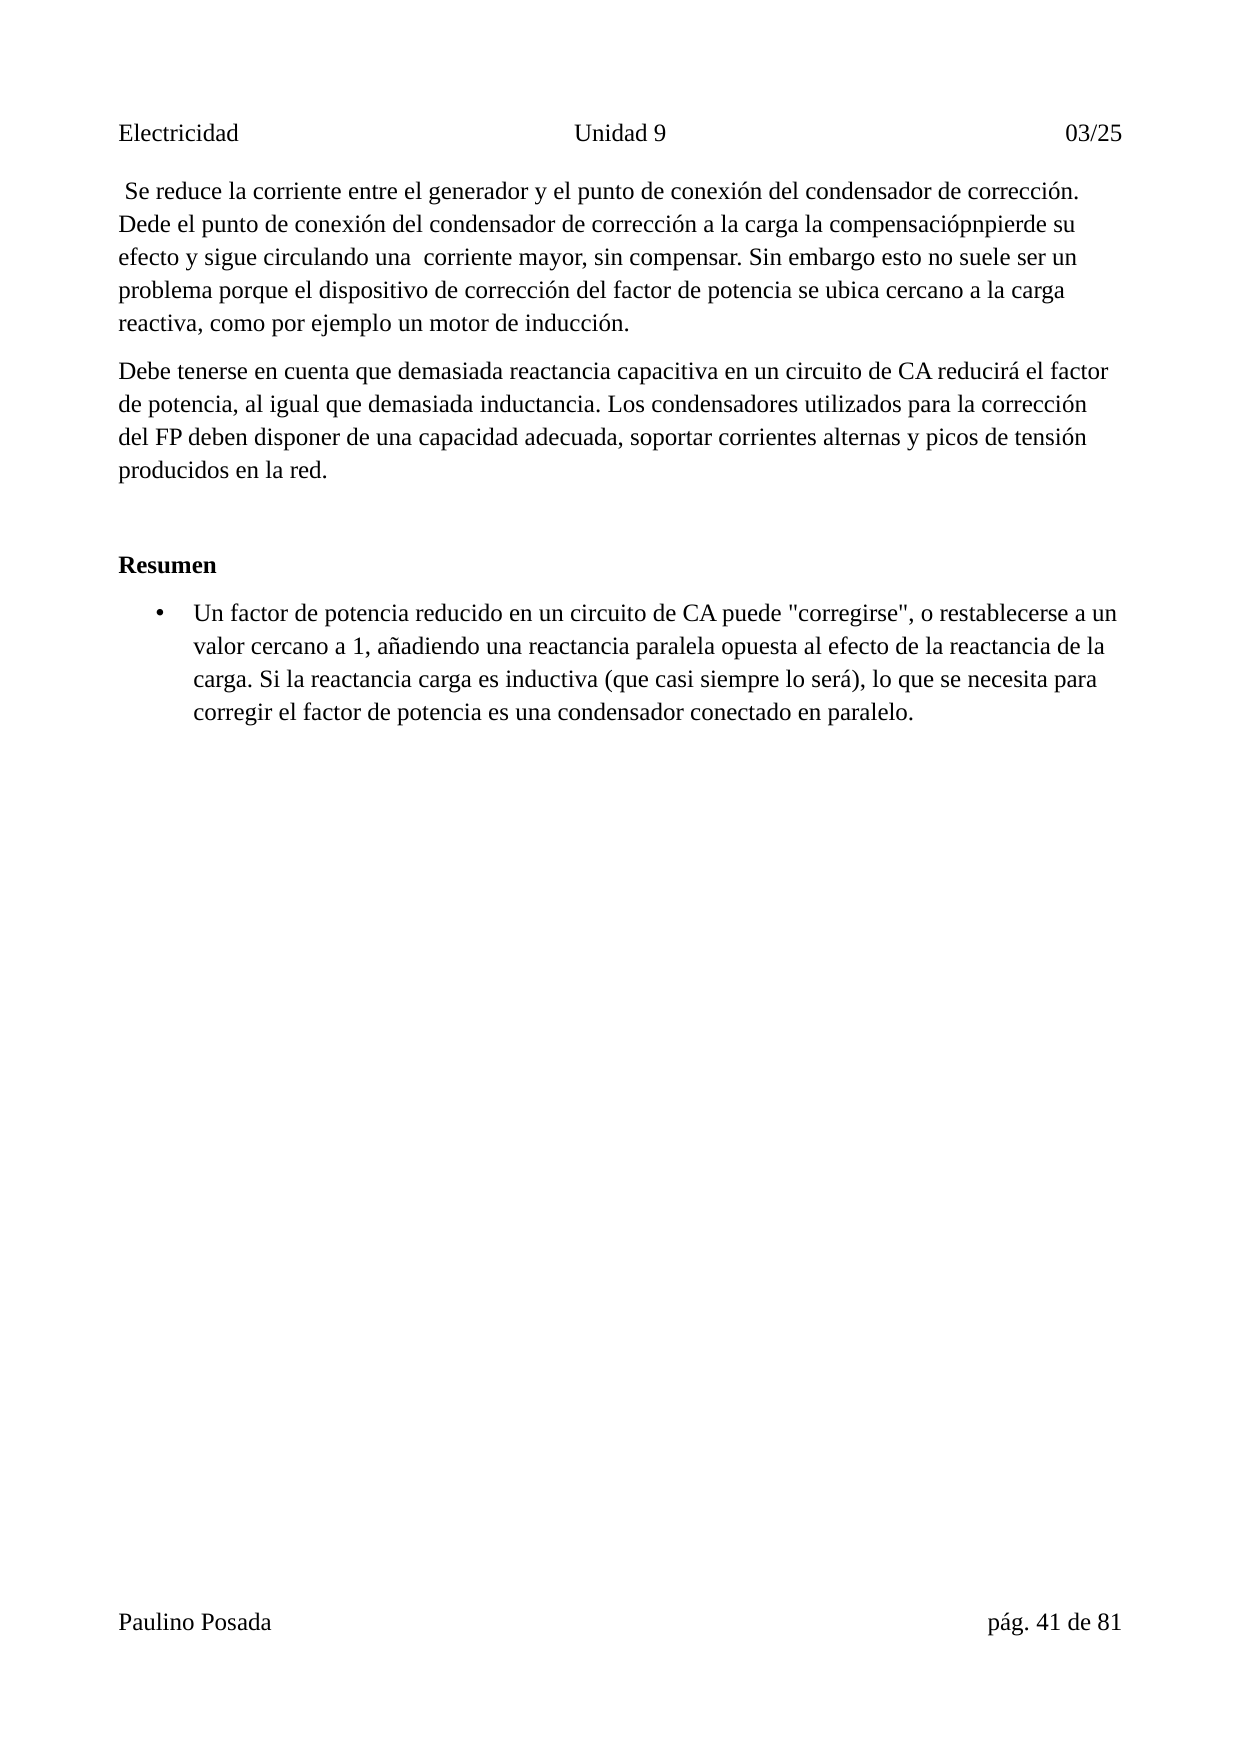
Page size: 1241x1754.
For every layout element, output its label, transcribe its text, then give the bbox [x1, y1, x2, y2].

text Debe tenerse en cuenta que demasiada reactancia capacitiva en un circuito de CA reducirá el factor de potencia, al igual que demasiada inductancia. Los condensadores utilizados para la corrección del FP deben disponer de una capacidad adecuada, soportar corrientes alternas y picos de tensión producidos en la red. [118, 356, 1122, 484]
text Resumen [118, 550, 1122, 579]
text Se reduce la corriente entre el generador y el punto de conexión del condensador de corrección. Dede el punto de conexión del condensador de corrección a la carga la compensaciópnpierde su efecto y sigue circulando una corriente mayor, sin compensar. Sin embargo esto no suele ser un problema porque el dispositivo de corrección del factor de potencia se ubica cercano a la carga reactiva, como por ejemplo un motor de inducción. [118, 176, 1122, 337]
list Un factor de potencia reducido en un circuito de CA puede "corregirse", o restablecerse a un valor cercano a 1, añadiendo una reactancia paralela opuesta al efecto de la reactancia de la carga. Si la reactancia carga es inductiva (que casi siempre lo será), lo que se necesita para corregir el factor de potencia es una condensador conectado en paralelo. [156, 598, 1122, 726]
